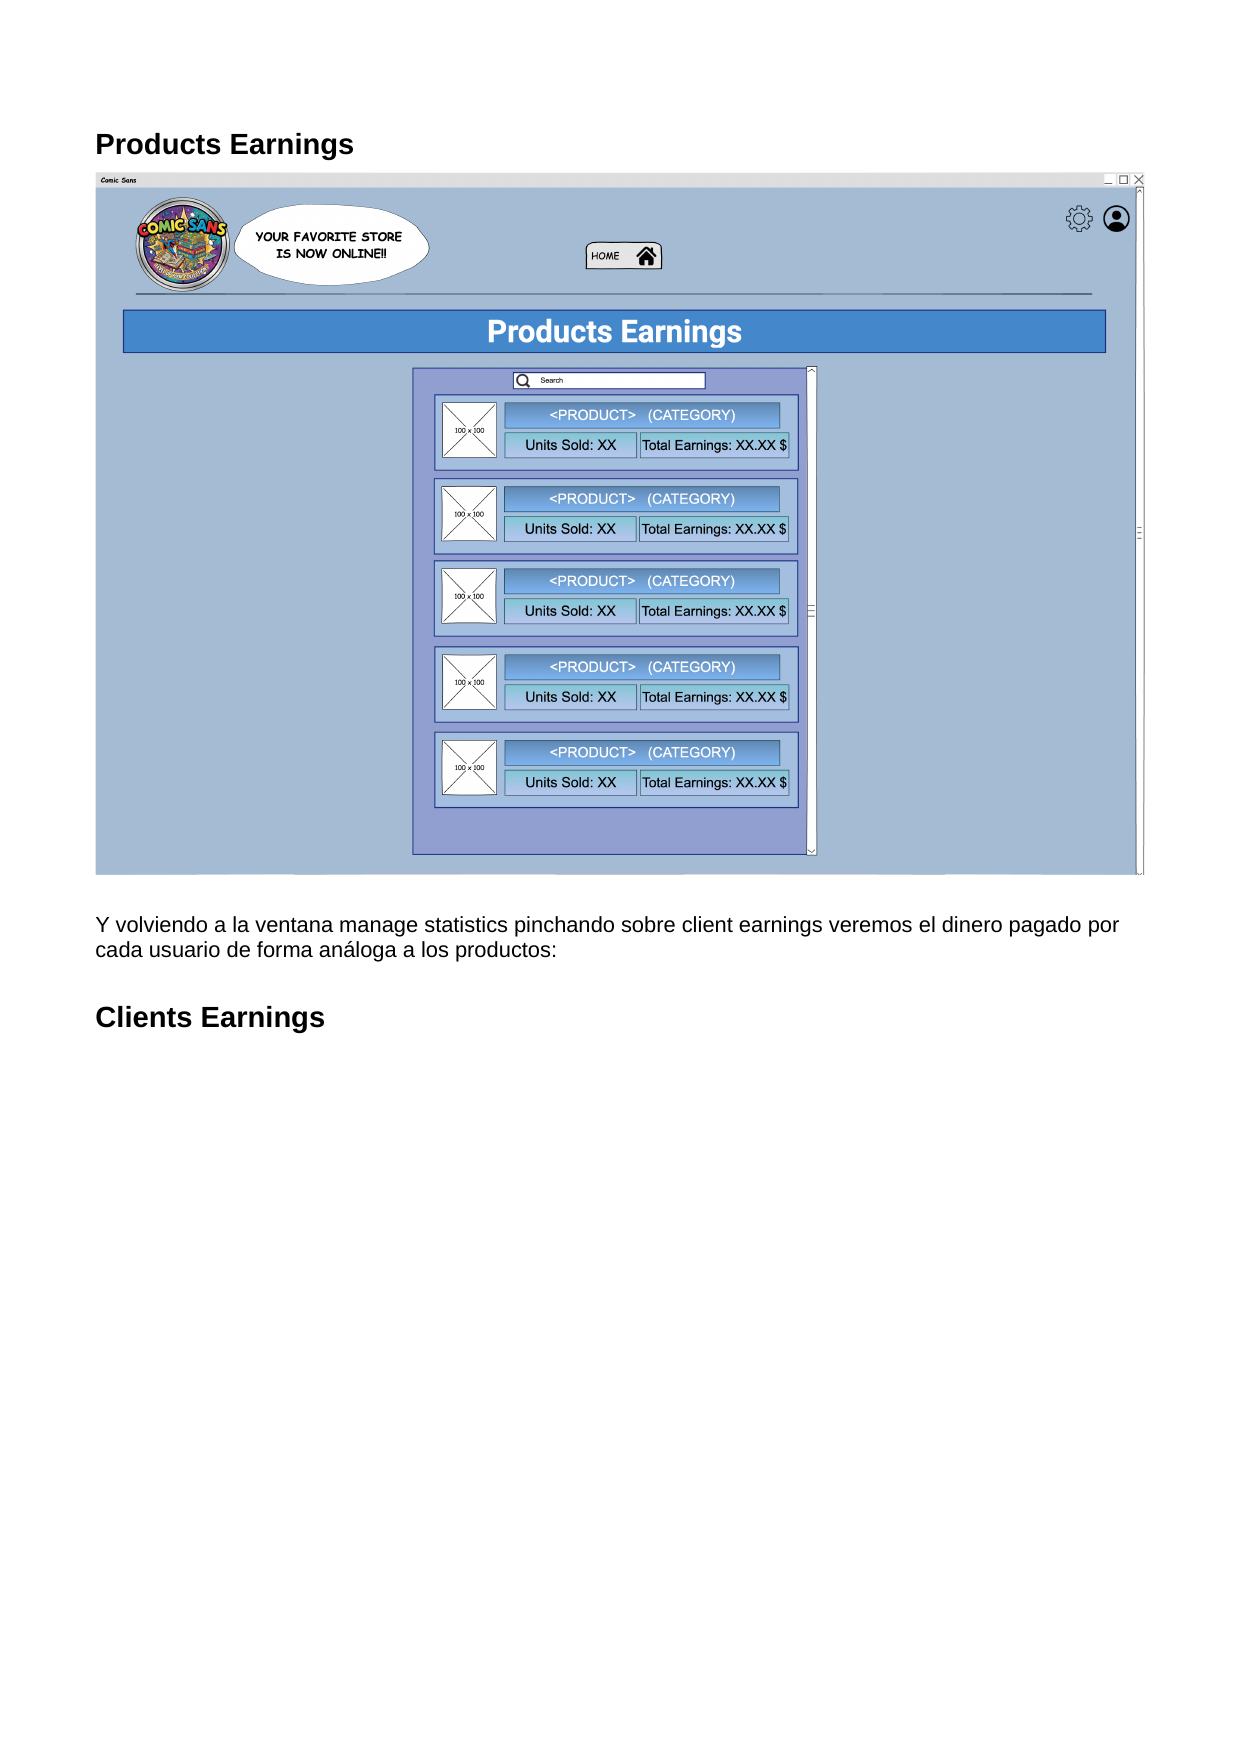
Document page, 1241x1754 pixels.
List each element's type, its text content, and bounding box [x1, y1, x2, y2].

subtitle Products Earnings [95, 127, 1145, 160]
subtitle Clients Earnings [95, 1000, 1145, 1033]
text Y volviendo a la ventana manage statistics pinchando sobre client earnings veremos el dinero pagado por cada usuario de forma análoga a los productos: [95, 912, 1145, 962]
